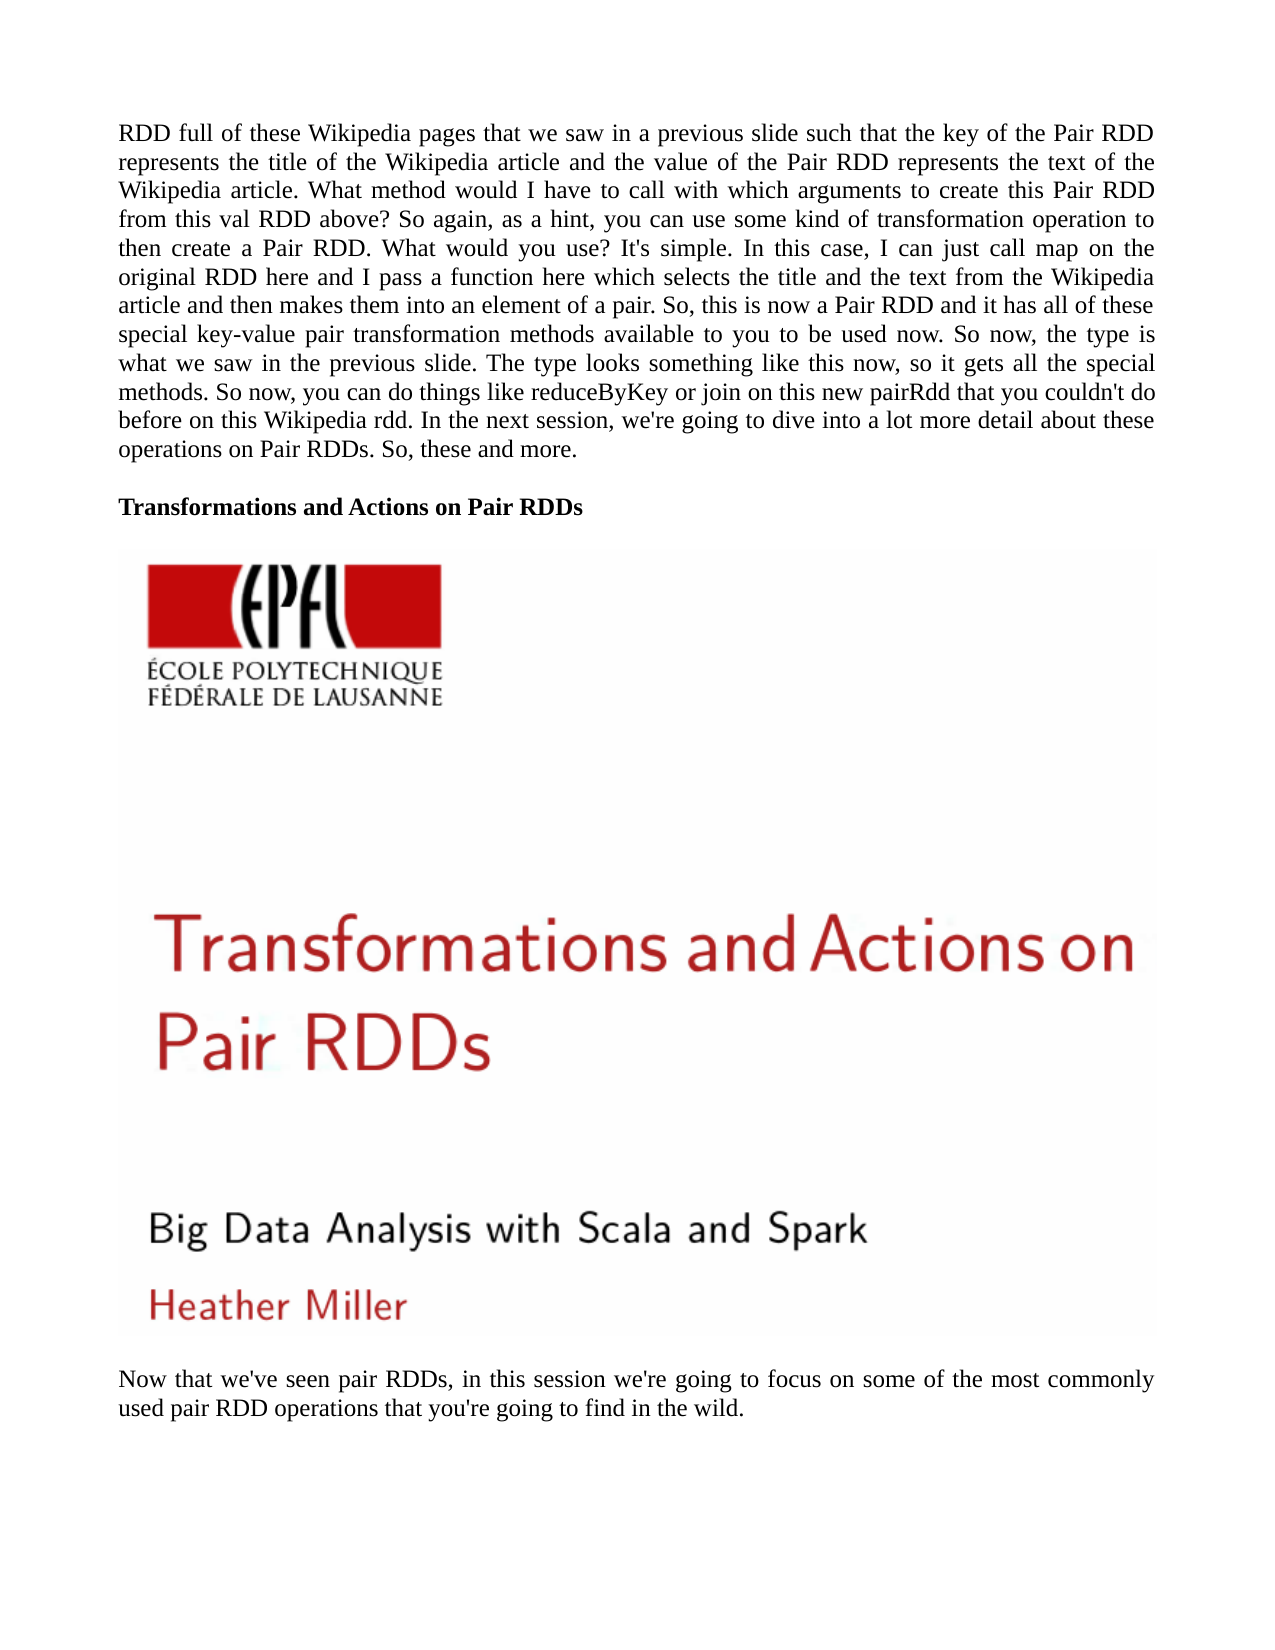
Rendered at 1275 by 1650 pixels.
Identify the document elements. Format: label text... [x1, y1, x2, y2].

text RDD full of these Wikipedia pages that we saw in a previous slide such that the key of the Pair RDD represents the title of the Wikipedia article and the value of the Pair RDD represents the text of the Wikipedia article. What method would I have to call with which arguments to create this Pair RDD from this val RDD above? So again, as a hint, you can use some kind of transformation operation to then create a Pair RDD. What would you use? It's simple. In this case, I can just call map on the original RDD here and I pass a function here which selects the title and the text from the Wikipedia article and then makes them into an element of a pair. So, this is now a Pair RDD and it has all of these special key-value pair transformation methods available to you to be used now. So now, the type is what we saw in the previous slide. The type looks something like this now, so it gets all the special methods. So now, you can do things like reduceByKey or join on this new pairRdd that you couldn't do before on this Wikipedia rdd. In the next session, we're going to dive into a lot more detail about these operations on Pair RDDs. So, these and more. [118, 118, 1157, 463]
text Transformations and Actions on Pair RDDs [118, 492, 1157, 521]
picture [118, 549, 1157, 1336]
text Now that we've seen pair RDDs, in this session we're going to focus on some of the most commonly used pair RDD operations that you're going to find in the wild. [118, 1364, 1157, 1422]
